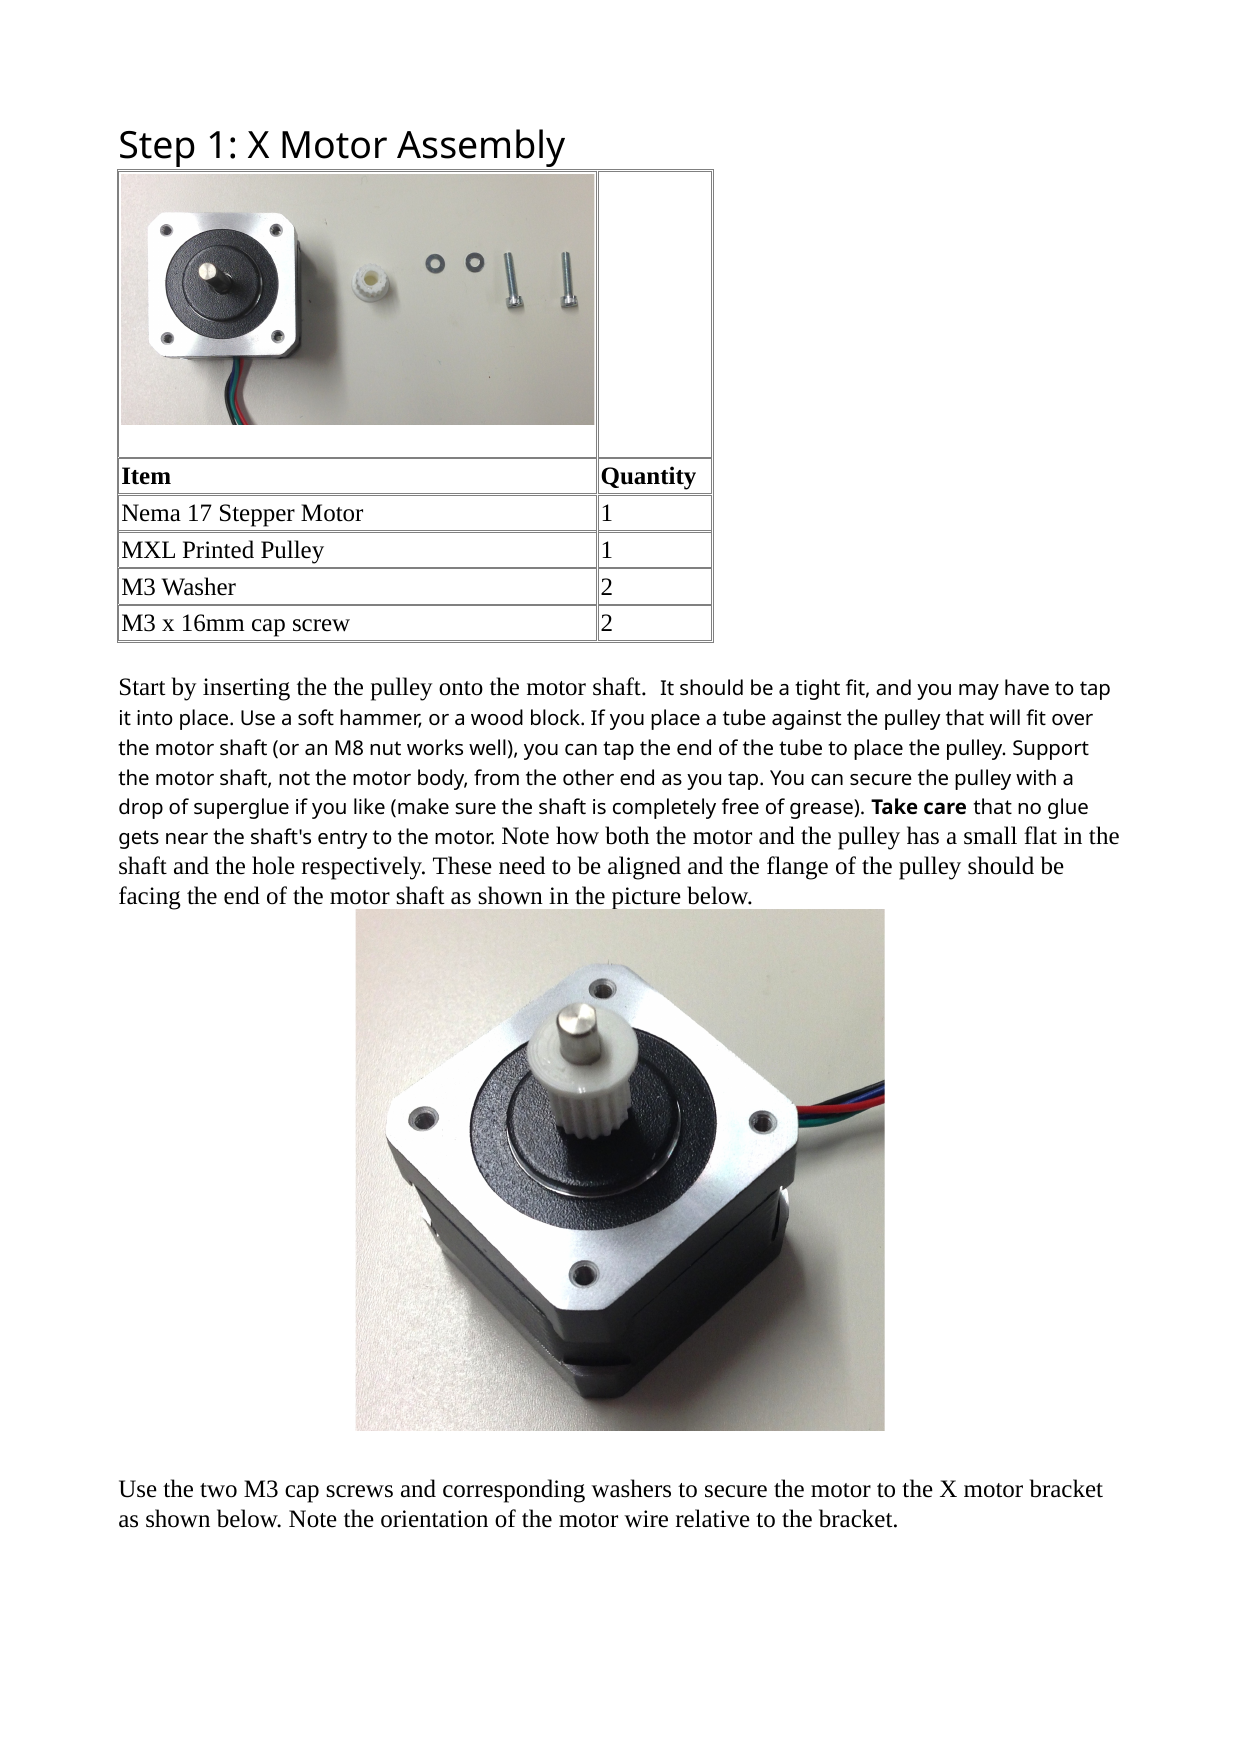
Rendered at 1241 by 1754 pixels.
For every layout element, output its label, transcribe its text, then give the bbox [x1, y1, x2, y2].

text Start by inserting the the pulley onto the motor shaft. It should be a tight fit, and you may have to tap it into place. Use a soft hammer, or a wood block. If you place a tube against the pulley that will fit over the motor shaft (or an M8 nut works well), you can tap the end of the tube to place the pulley. Support the motor shaft, not the motor body, from the other end as you tap. You can secure the pulley with a drop of superglue if you like (make sure the shaft is completely free of grease). Take care that no glue gets near the shaft's entry to the motor. Note how both the motor and the pulley has a small flat in the shaft and the hole respectively. These need to be aligned and the flange of the pulley should be facing the end of the motor shaft as shown in the picture below. [118, 672, 1122, 909]
picture [355, 909, 885, 1431]
table_cell 1 [599, 496, 711, 530]
table_cell MXL Printed Pulley [119, 533, 596, 567]
picture [121, 174, 595, 425]
table_cell M3 x 16mm cap screw [119, 606, 596, 640]
table_cell Quantity [599, 459, 711, 493]
table_cell 1 [599, 533, 711, 567]
table_cell 2 [599, 606, 711, 640]
table_cell Item [119, 459, 596, 493]
subtitle Step 1: X Motor Assembly [118, 118, 1122, 169]
table_cell Nema 17 Stepper Motor [119, 496, 596, 530]
text Use the two M3 cap screws and corresponding washers to secure the motor to the X motor bracket as shown below. Note the orientation of the motor wire relative to the bracket. [118, 1474, 1122, 1533]
table_cell 2 [599, 569, 711, 603]
table_header [599, 172, 711, 456]
table_cell M3 Washer [119, 569, 596, 603]
table_header [119, 172, 596, 456]
